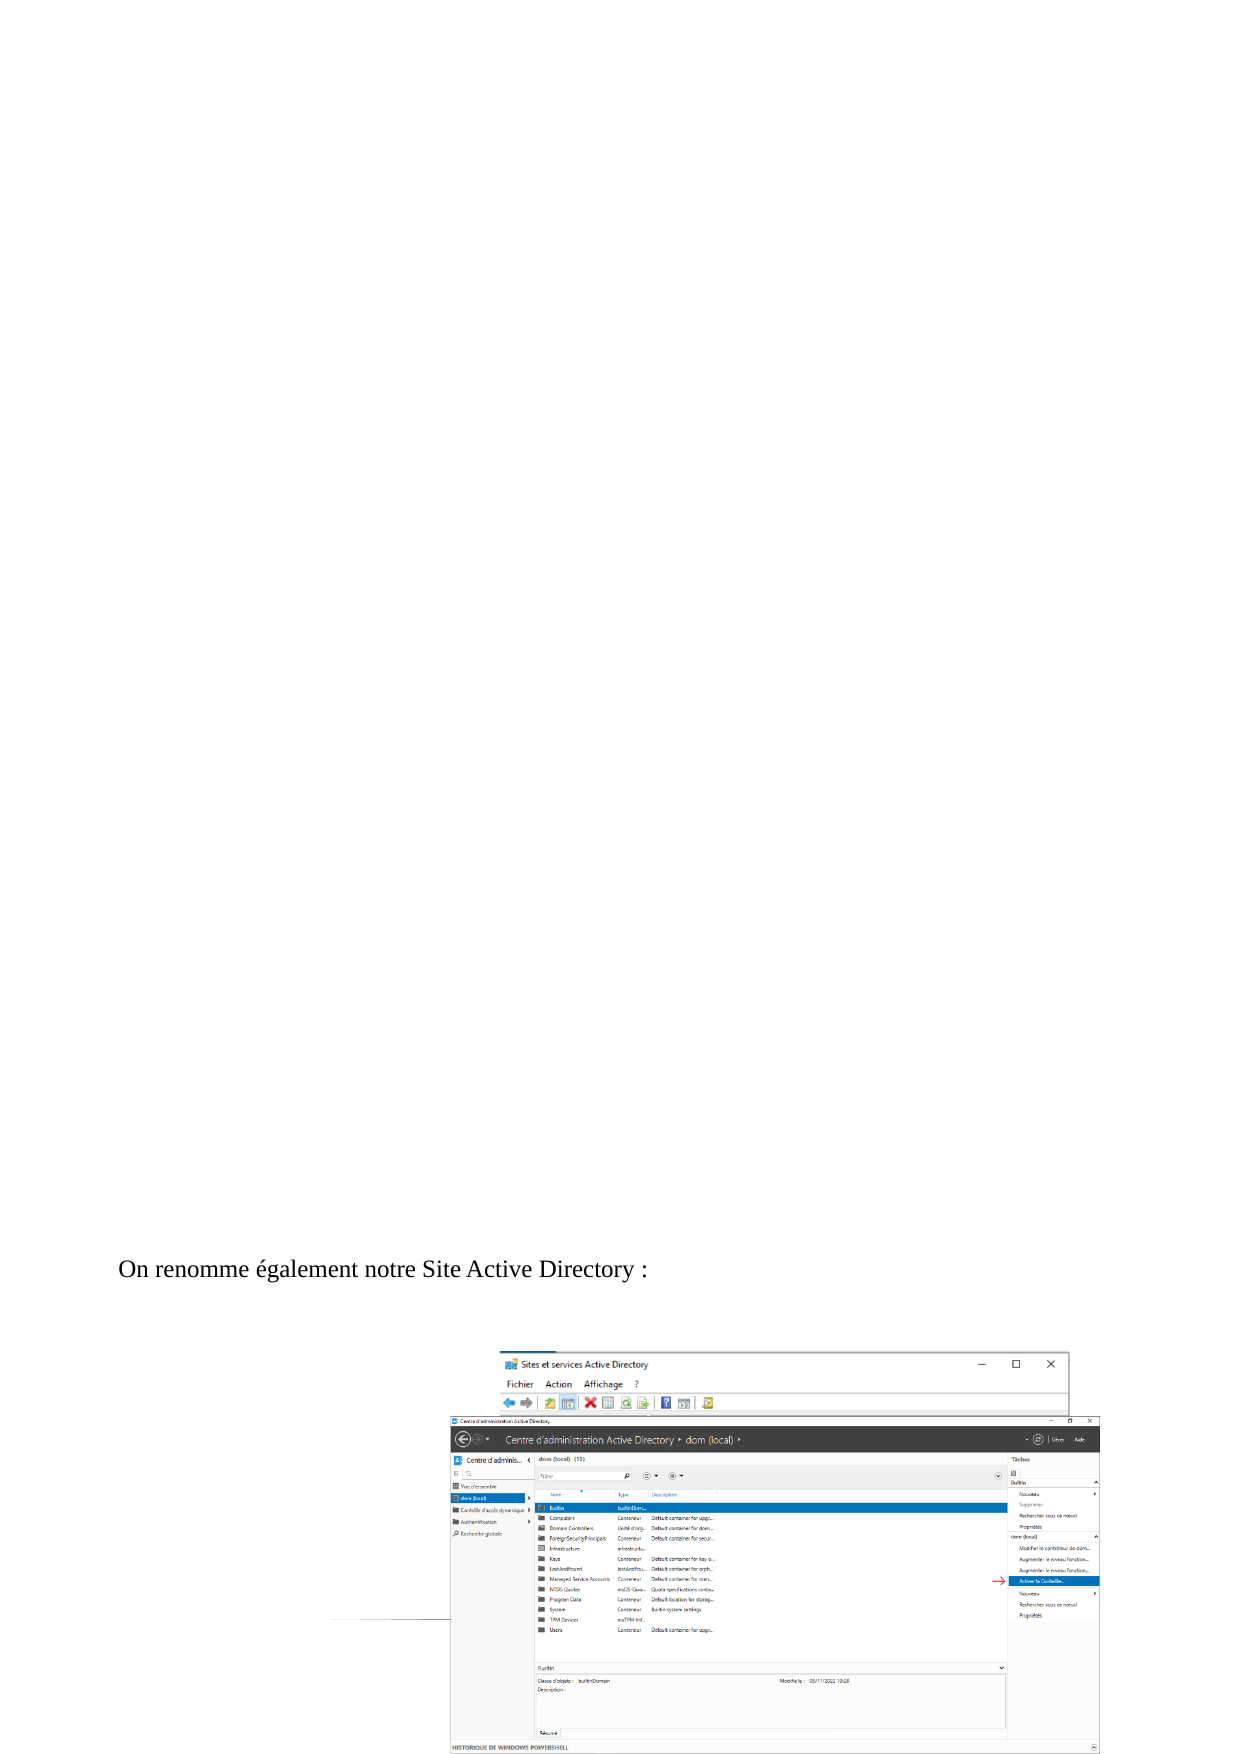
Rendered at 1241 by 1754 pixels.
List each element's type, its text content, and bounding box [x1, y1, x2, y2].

text On renomme également notre Site Active Directory : [118, 1254, 1122, 1311]
text [118, 75, 1122, 1254]
